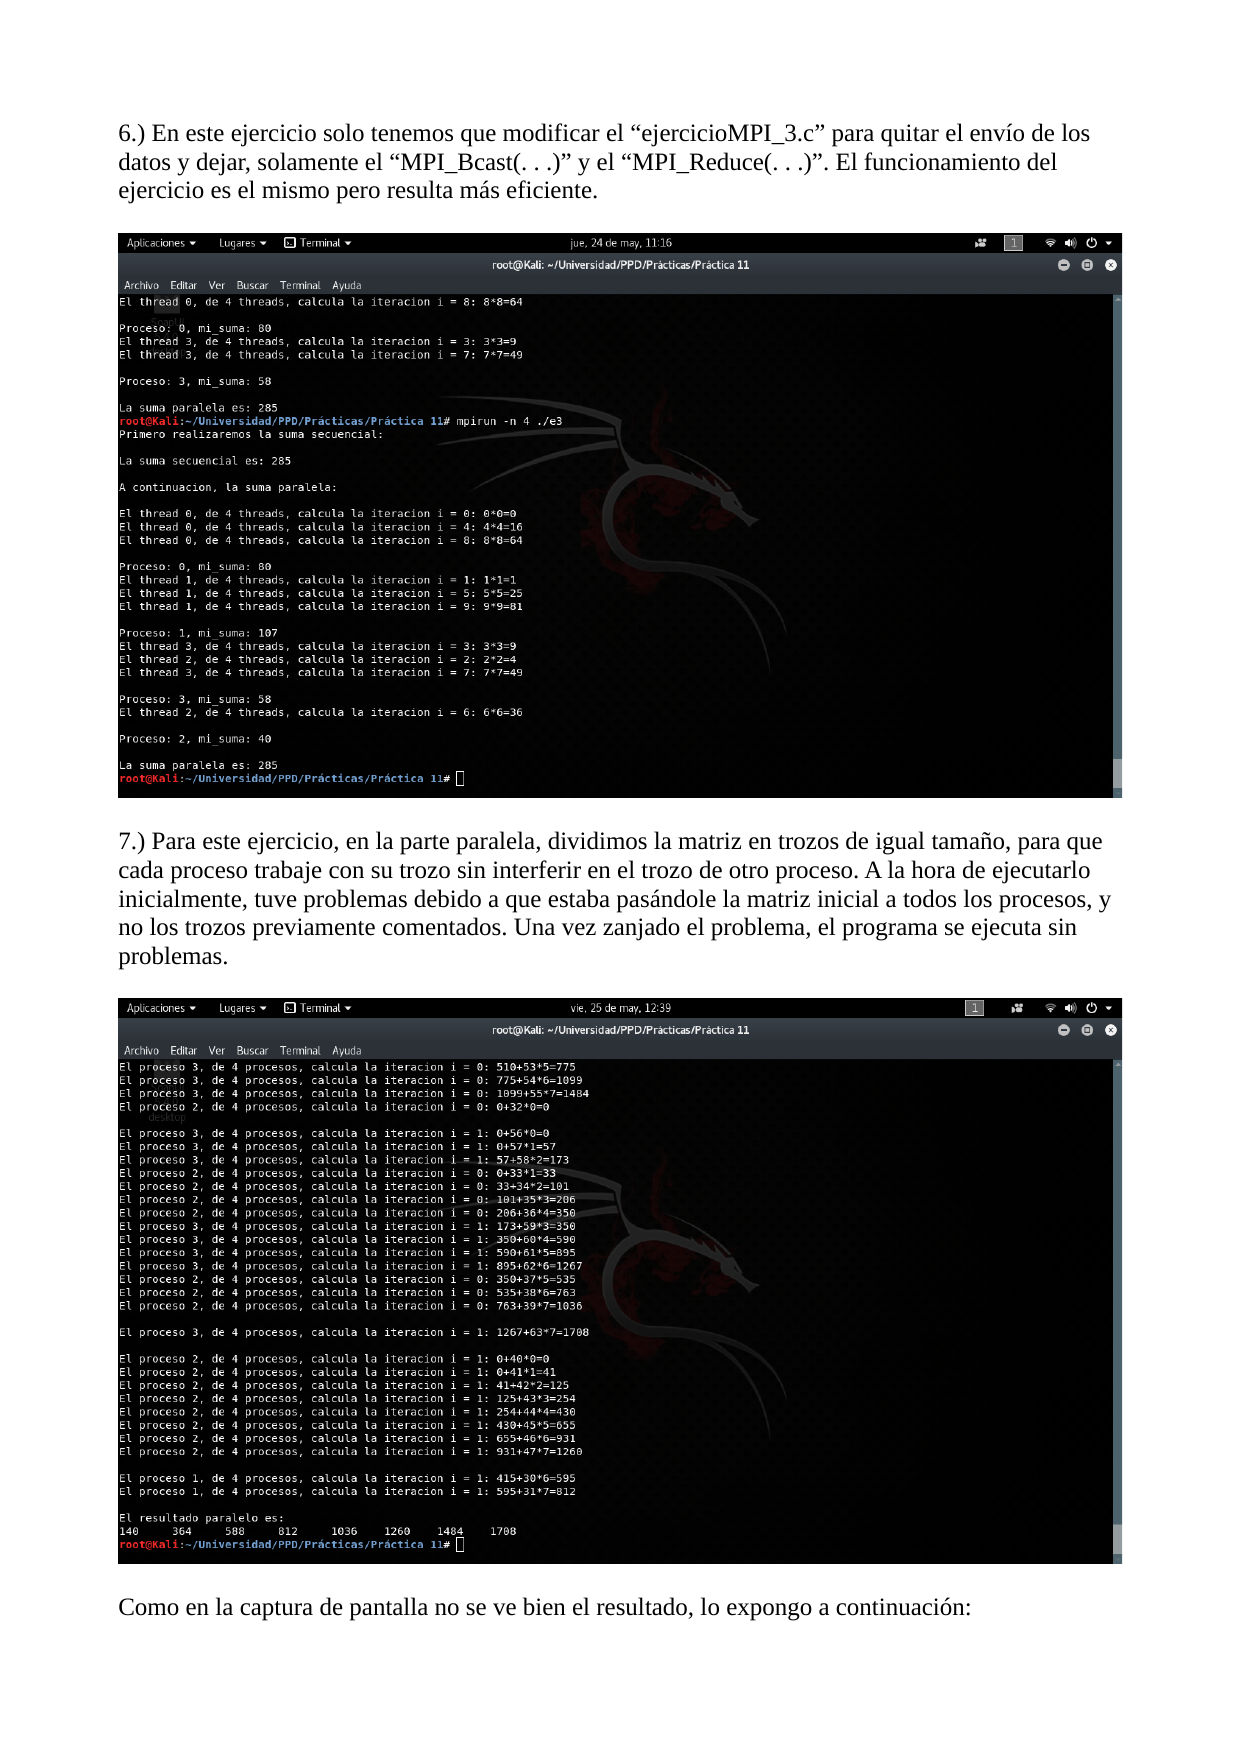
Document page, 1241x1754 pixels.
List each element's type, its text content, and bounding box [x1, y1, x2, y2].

text Como en la captura de pantalla no se ve bien el resultado, lo expongo a continuación: [118, 1592, 1122, 1621]
text 6.) En este ejercicio solo tenemos que modificar el “ejercicioMPI_3.c” para quitar el envío de los datos y dejar, solamente el “MPI_Bcast(. . .)” y el “MPI_Reduce(. . .)”. El funcionamiento del ejercicio es el mismo pero resulta más eficiente. [118, 118, 1122, 204]
text 7.) Para este ejercicio, en la parte paralela, dividimos la matriz en trozos de igual tamaño, para que cada proceso trabaje con su trozo sin interferir en el trozo de otro proceso. A la hora de ejecutarlo inicialmente, tuve problemas debido a que estaba pasándole la matriz inicial a todos los procesos, y no los trozos previamente comentados. Una vez zanjado el problema, el programa se ejecuta sin problemas. [118, 826, 1122, 970]
picture [118, 233, 1123, 798]
picture [118, 998, 1123, 1564]
